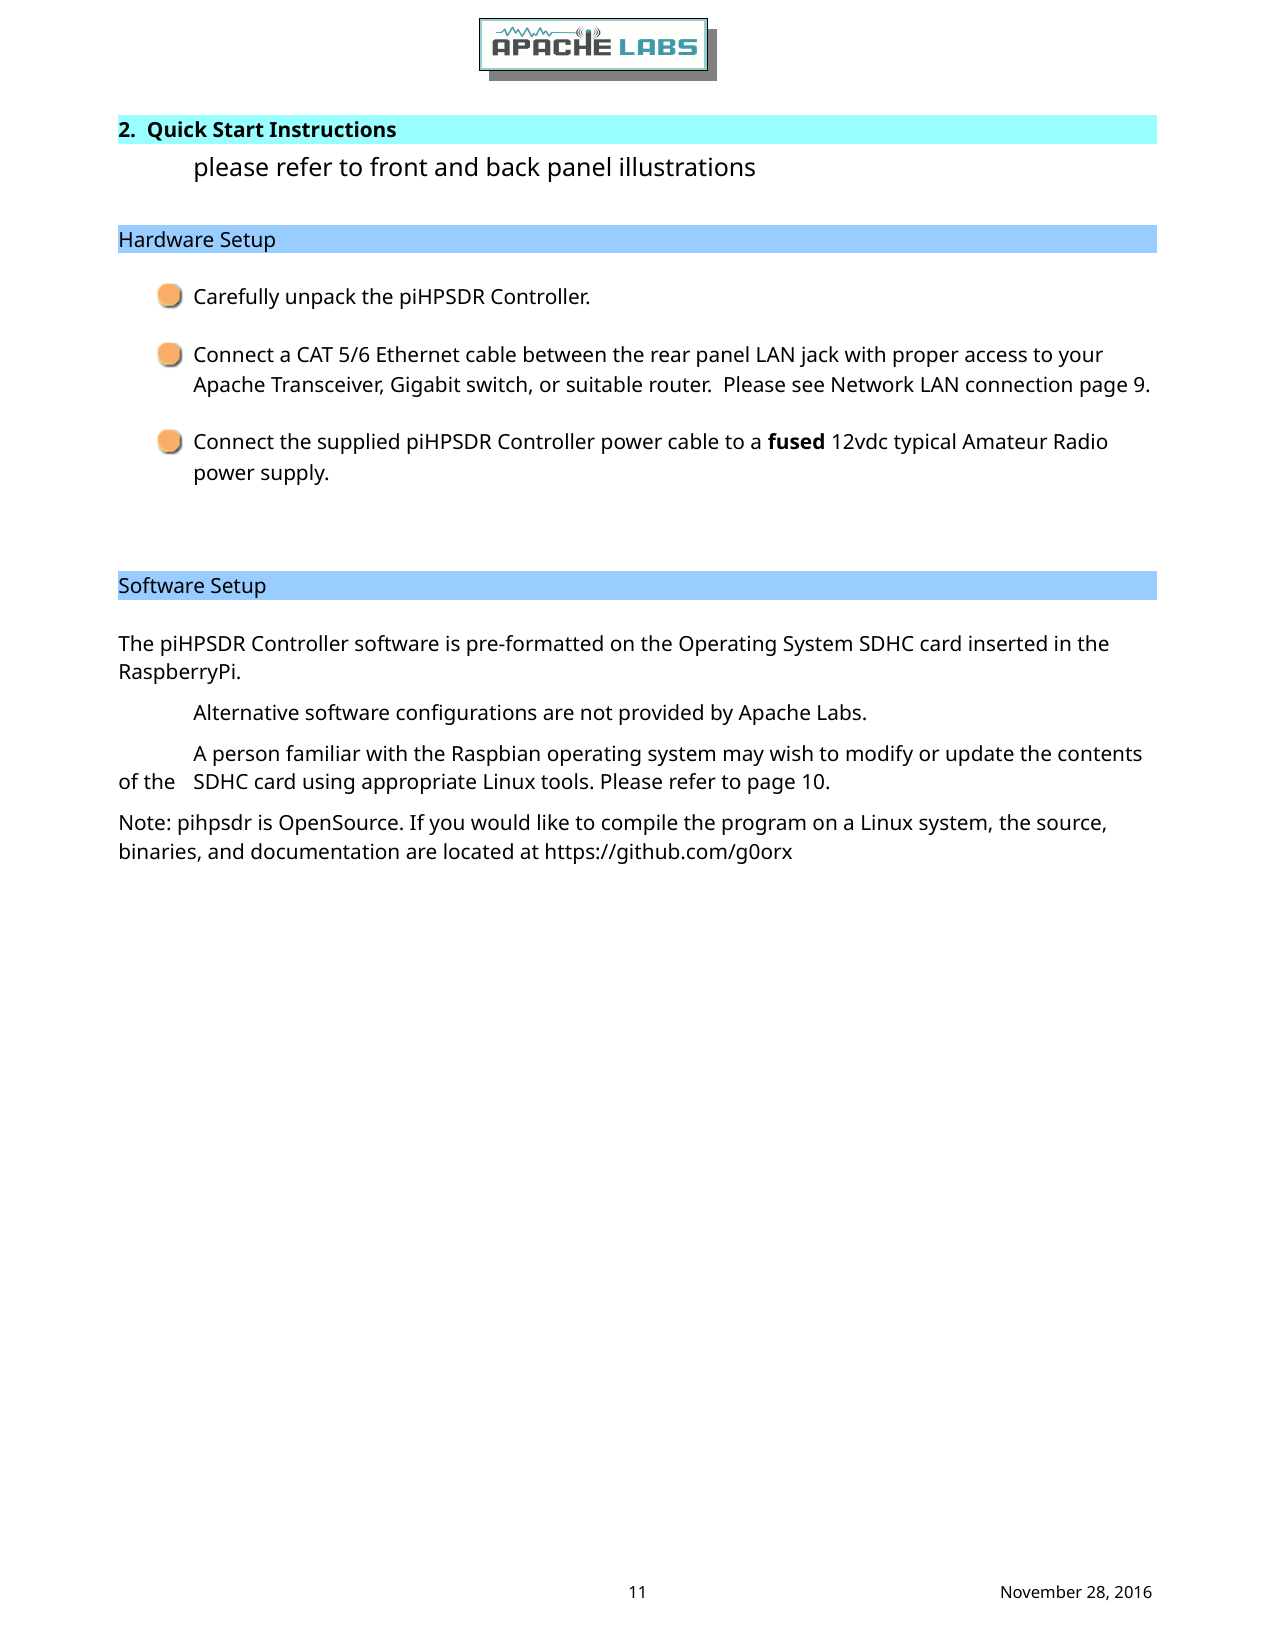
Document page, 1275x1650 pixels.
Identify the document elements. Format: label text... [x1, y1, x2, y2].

list Carefully unpack the piHPSDR Controller. [156, 282, 1157, 312]
picture [156, 428, 185, 457]
text A person familiar with the Raspbian operating system may wish to modify or update the contents of the SDHC card using appropriate Linux tools. Please refer to page 10. [118, 739, 1157, 796]
picture [156, 282, 185, 311]
subtitle Hardware Setup [118, 225, 1157, 253]
list Connect the supplied piHPSDR Controller power cable to a fused 12vdc typical Amateur Radio power supply. [156, 427, 1157, 486]
subtitle 2. Quick Start Instructions [397, 115, 1157, 144]
picture [156, 341, 185, 370]
text please refer to front and back panel illustrations [118, 150, 1157, 184]
list Connect a CAT 5/6 Ethernet cable between the rear panel LAN jack with proper access to your Apache Transceiver, Gigabit switch, or suitable router. Please see Network LAN connection page 9. [156, 340, 1157, 399]
text The piHPSDR Controller software is pre-formatted on the Operating System SDHC card inserted in the RaspberryPi. [118, 629, 1157, 686]
text Note: pihpsdr is OpenSource. If you would like to compile the program on a Linux system, the source, binaries, and documentation are located at https://github.com/g0orx [118, 808, 1157, 865]
picture [482, 21, 704, 68]
subtitle Software Setup [118, 571, 1157, 600]
text Alternative software configurations are not provided by Apache Labs. [118, 698, 1157, 726]
